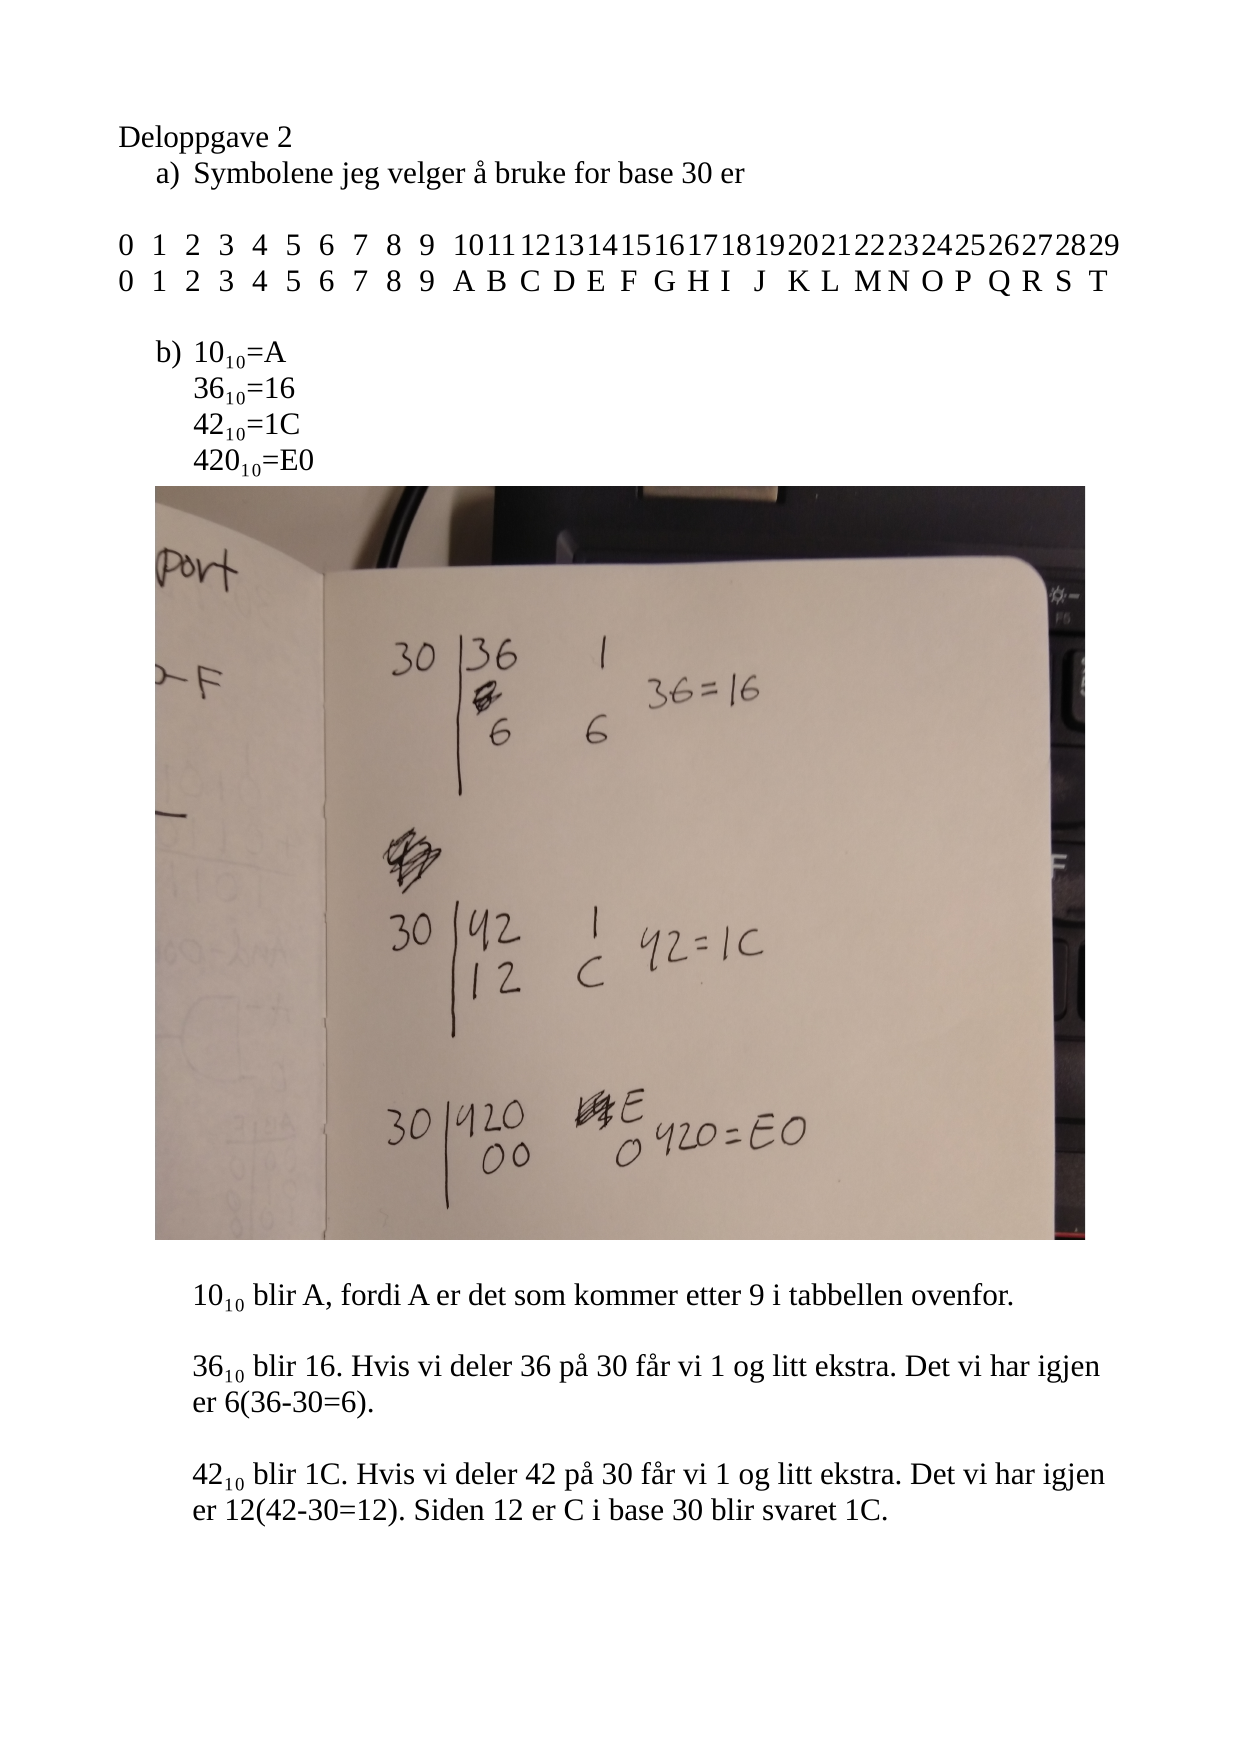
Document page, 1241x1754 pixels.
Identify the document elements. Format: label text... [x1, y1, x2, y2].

table_cell M [854, 262, 887, 298]
list 42₁₀ blir 1C. Hvis vi deler 42 på 30 får vi 1 og litt ekstra. Det vi har igjen er 12(42-30=12). Siden 12 er C i base 30 blir svaret 1C. [192, 1455, 1122, 1527]
table_cell R [1021, 262, 1055, 298]
table_cell 8 [386, 262, 419, 298]
table_cell L [821, 262, 854, 298]
table_cell E [586, 262, 620, 298]
table_header 1 [151, 226, 185, 262]
table_cell 5 [285, 262, 319, 298]
table_cell J [754, 262, 787, 298]
table_cell Q [988, 262, 1021, 298]
table_cell 0 [118, 262, 151, 298]
table_header 6 [319, 226, 352, 262]
table_header 5 [285, 226, 319, 262]
table_header 8 [386, 226, 419, 262]
table_header 21 [821, 226, 854, 262]
table_cell S [1055, 262, 1088, 298]
table_cell T [1088, 262, 1122, 298]
table_header 7 [352, 226, 386, 262]
table_cell O [921, 262, 954, 298]
table_cell H [687, 262, 720, 298]
table_cell 4 [252, 262, 285, 298]
list 36₁₀ blir 16. Hvis vi deler 36 på 30 får vi 1 og litt ekstra. Det vi har igjen er 6(36-30=6). [192, 1348, 1122, 1419]
table_header 16 [653, 226, 687, 262]
table_header 3 [218, 226, 252, 262]
table_header 13 [553, 226, 586, 262]
list 42₁₀=1C [156, 406, 1122, 442]
table_cell 6 [319, 262, 352, 298]
table_header 27 [1021, 226, 1055, 262]
table_cell 1 [151, 262, 185, 298]
table_header 22 [854, 226, 887, 262]
table_header 10 [453, 226, 486, 262]
table_cell F [620, 262, 653, 298]
table_header 20 [787, 226, 821, 262]
table_header 24 [921, 226, 954, 262]
table_header 9 [419, 226, 453, 262]
table_header 0 [118, 226, 151, 262]
table_cell 2 [185, 262, 218, 298]
table_header 29 [1088, 226, 1122, 262]
table_cell 3 [218, 262, 252, 298]
text Deloppgave 2 [118, 118, 1122, 154]
table_header 26 [988, 226, 1021, 262]
table_cell I [720, 262, 754, 298]
table_cell D [553, 262, 586, 298]
list Symbolene jeg velger å bruke for base 30 er [156, 154, 1122, 190]
table_header 23 [888, 226, 921, 262]
table_header 12 [520, 226, 553, 262]
table_cell C [520, 262, 553, 298]
table_cell G [653, 262, 687, 298]
table_header 4 [252, 226, 285, 262]
picture [155, 486, 1086, 731]
table_cell B [486, 262, 519, 298]
table_cell A [453, 262, 486, 298]
table_header 11 [486, 226, 519, 262]
table_header 2 [185, 226, 218, 262]
table_header 17 [687, 226, 720, 262]
list 36₁₀=16 [156, 370, 1122, 406]
table_cell K [787, 262, 821, 298]
table_header 15 [620, 226, 653, 262]
table_cell P [954, 262, 988, 298]
table_header 14 [586, 226, 620, 262]
table_cell 9 [419, 262, 453, 298]
list 10₁₀ blir A, fordi A er det som kommer etter 9 i tabbellen ovenfor. [192, 1276, 1122, 1312]
list 10₁₀=A [156, 334, 1122, 370]
list 420₁₀=E0 [156, 442, 1122, 477]
table_header 18 [720, 226, 754, 262]
table_cell N [888, 262, 921, 298]
table_header 25 [954, 226, 988, 262]
table_header 28 [1055, 226, 1088, 262]
table_header 19 [754, 226, 787, 262]
table_cell 7 [352, 262, 386, 298]
